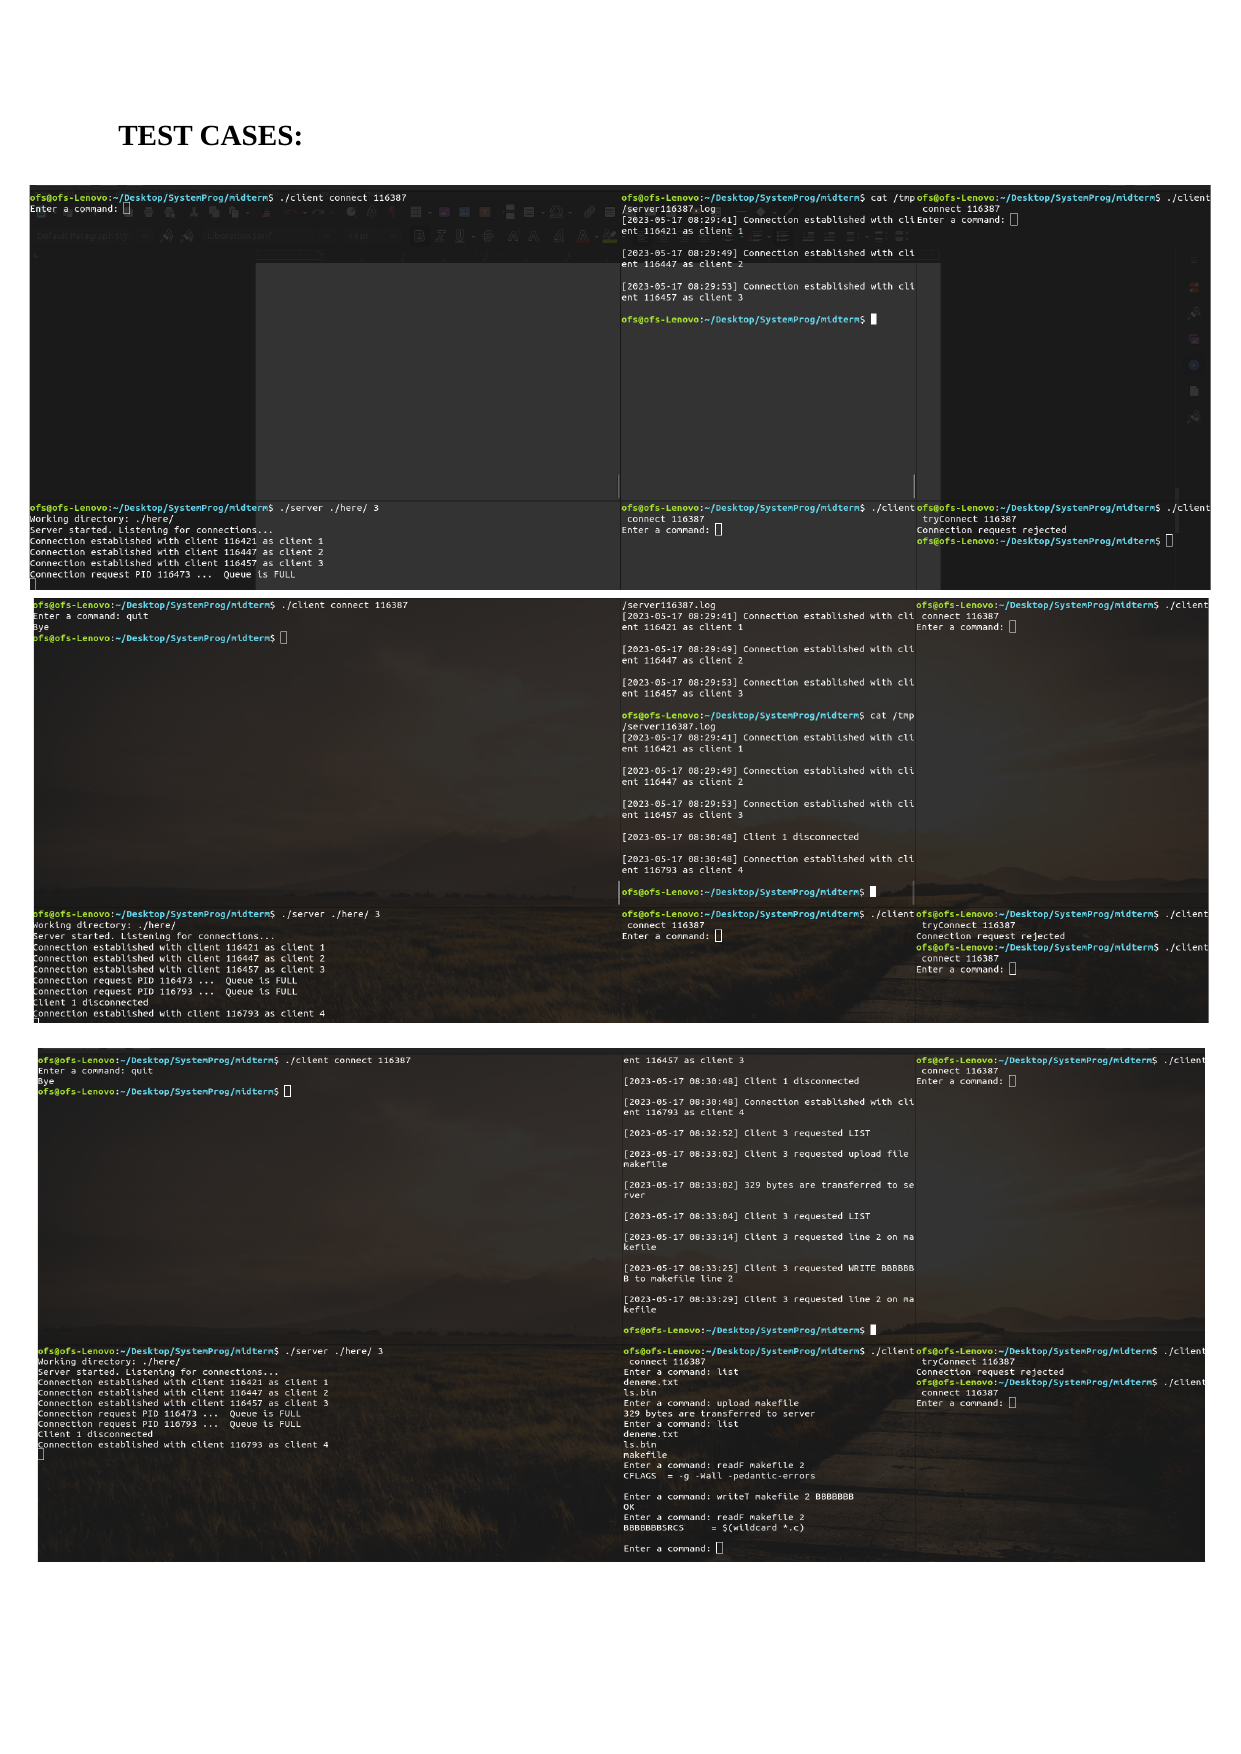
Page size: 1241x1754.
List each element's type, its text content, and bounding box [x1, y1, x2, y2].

picture [33, 598, 1209, 1023]
picture [29, 185, 1211, 590]
text TEST CASES: [118, 118, 1122, 152]
picture [37, 1048, 1205, 1562]
